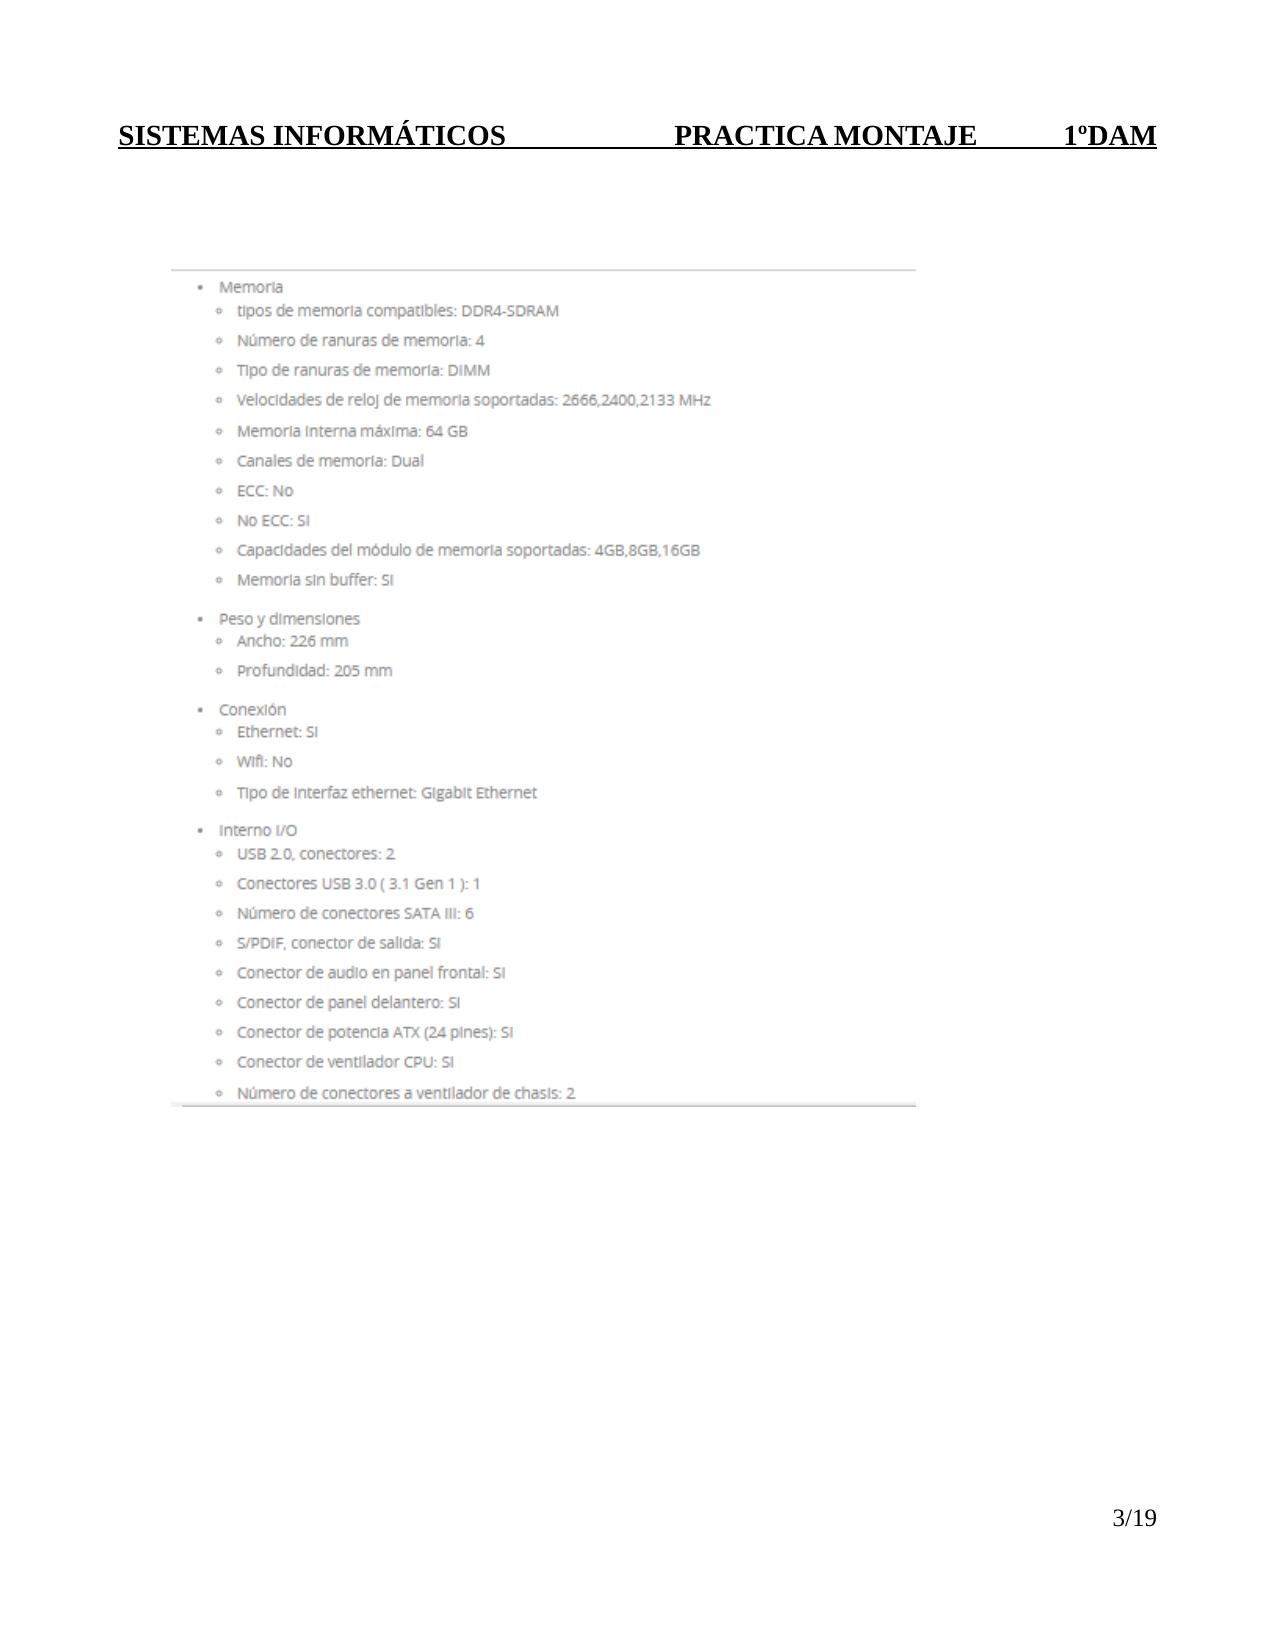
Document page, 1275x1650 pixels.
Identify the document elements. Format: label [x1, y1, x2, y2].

picture [171, 265, 917, 1107]
